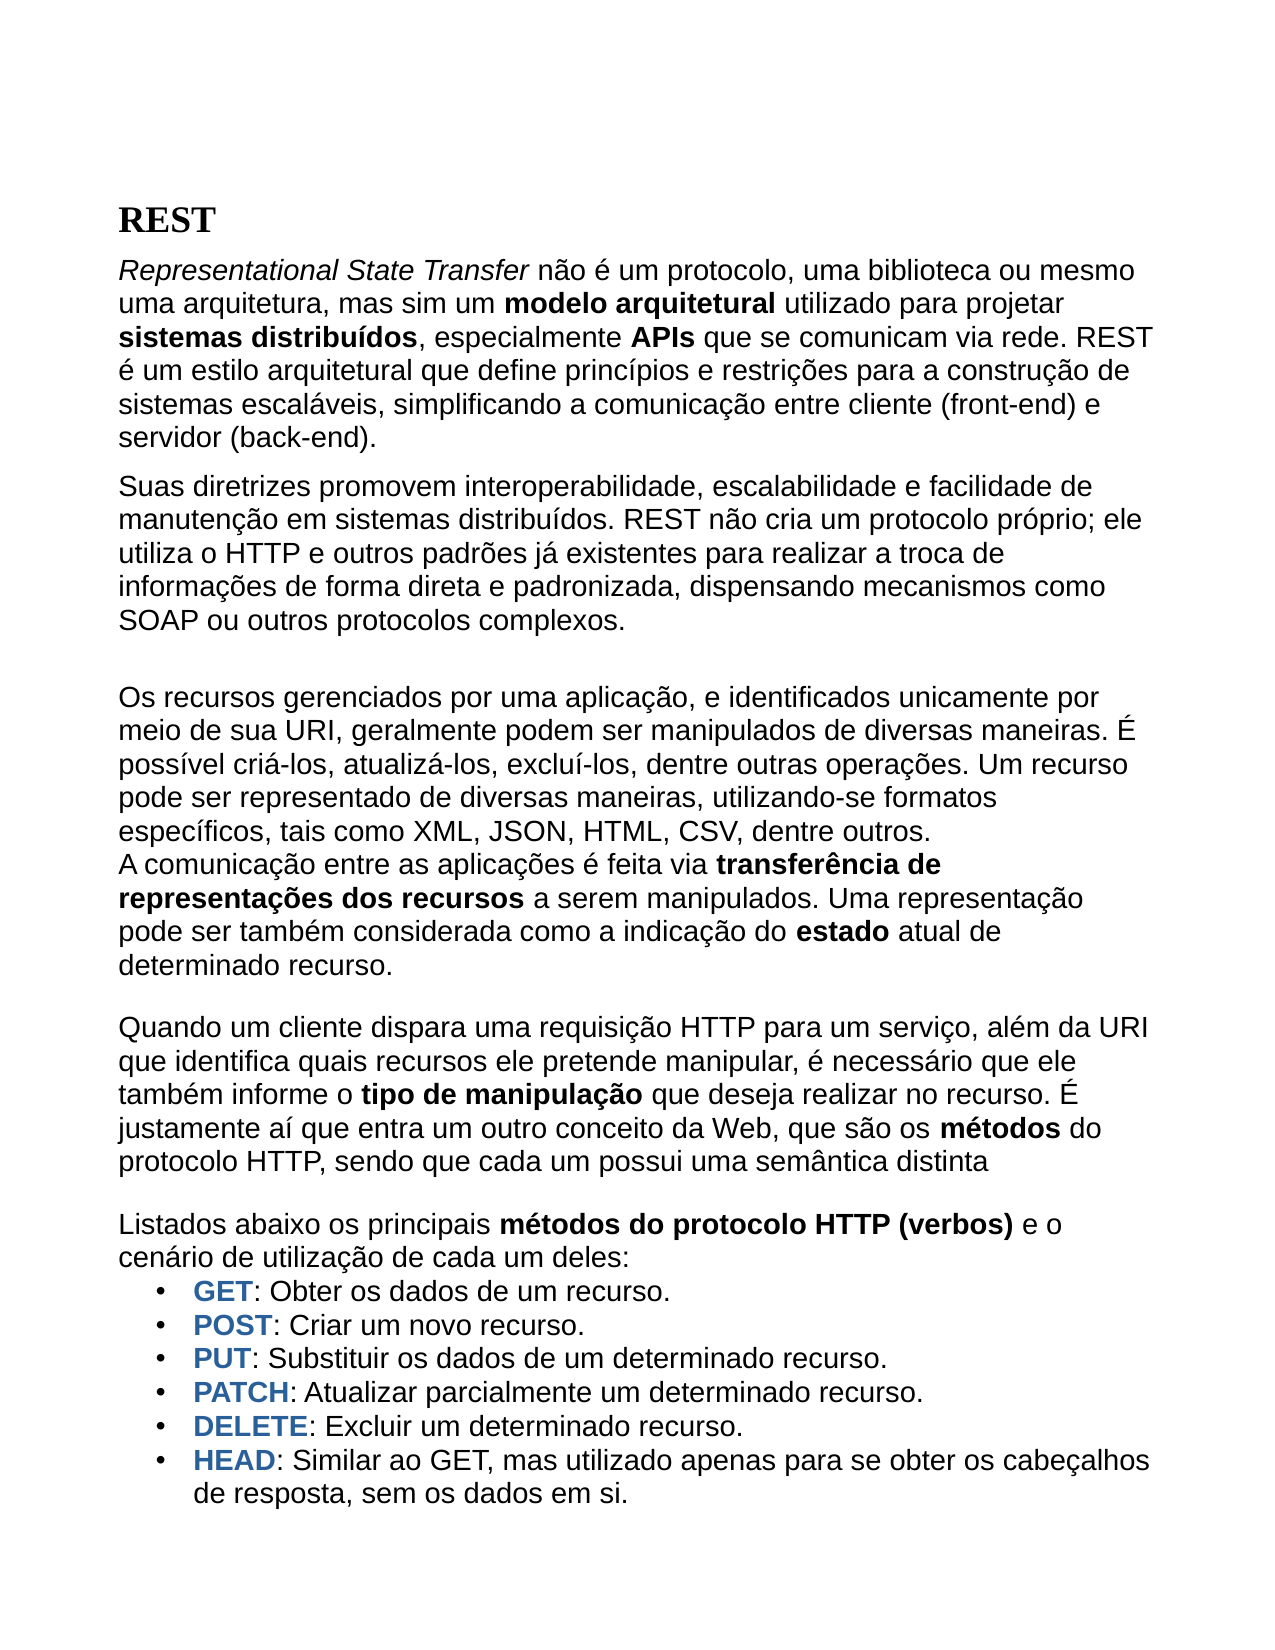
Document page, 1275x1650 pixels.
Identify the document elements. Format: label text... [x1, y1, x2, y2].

subtitle HEAD: Similar ao GET, mas utilizado apenas para se obter os cabeçalhos de resposta, sem os dados em si. [156, 1443, 1157, 1510]
text Suas diretrizes promovem interoperabilidade, escalabilidade e facilidade de manutenção em sistemas distribuídos. REST não cria um protocolo próprio; ele utiliza o HTTP e outros padrões já existentes para realizar a troca de informações de forma direta e padronizada, dispensando mecanismos como SOAP ou outros protocolos complexos. [118, 469, 1157, 636]
text Representational State Transfer não é um protocolo, uma biblioteca ou mesmo uma arquitetura, mas sim um modelo arquitetural utilizado para projetar sistemas distribuídos, especialmente APIs que se comunicam via rede. REST é um estilo arquitetural que define princípios e restrições para a construção de sistemas escaláveis, simplificando a comunicação entre cliente (front-end) e servidor (back-end). [118, 253, 1157, 454]
subtitle Quando um cliente dispara uma requisição HTTP para um serviço, além da URI que identifica quais recursos ele pretende manipular, é necessário que ele também informe o tipo de manipulação que deseja realizar no recurso. É justamente aí que entra um outro conceito da Web, que são os métodos do protocolo HTTP, sendo que cada um possui uma semântica distinta [118, 1010, 1157, 1178]
subtitle REST [118, 197, 1157, 240]
subtitle PATCH: Atualizar parcialmente um determinado recurso. [156, 1375, 1157, 1409]
subtitle Listados abaixo os principais métodos do protocolo HTTP (verbos) e o cenário de utilização de cada um deles: [118, 1207, 1157, 1274]
subtitle PUT: Substituir os dados de um determinado recurso. [156, 1341, 1157, 1375]
subtitle DELETE: Excluir um determinado recurso. [156, 1409, 1157, 1443]
subtitle GET: Obter os dados de um recurso. [156, 1274, 1157, 1308]
subtitle A comunicação entre as aplicações é feita via transferência de representações dos recursos a serem manipulados. Uma representação pode ser também considerada como a indicação do estado atual de determinado recurso. [118, 847, 1157, 982]
subtitle Os recursos gerenciados por uma aplicação, e identificados unicamente por meio de sua URI, geralmente podem ser manipulados de diversas maneiras. É possível criá-los, atualizá-los, excluí-los, dentre outras operações. Um recurso pode ser representado de diversas maneiras, utilizando-se formatos específicos, tais como XML, JSON, HTML, CSV, dentre outros. [118, 680, 1157, 847]
subtitle POST: Criar um novo recurso. [156, 1308, 1157, 1341]
